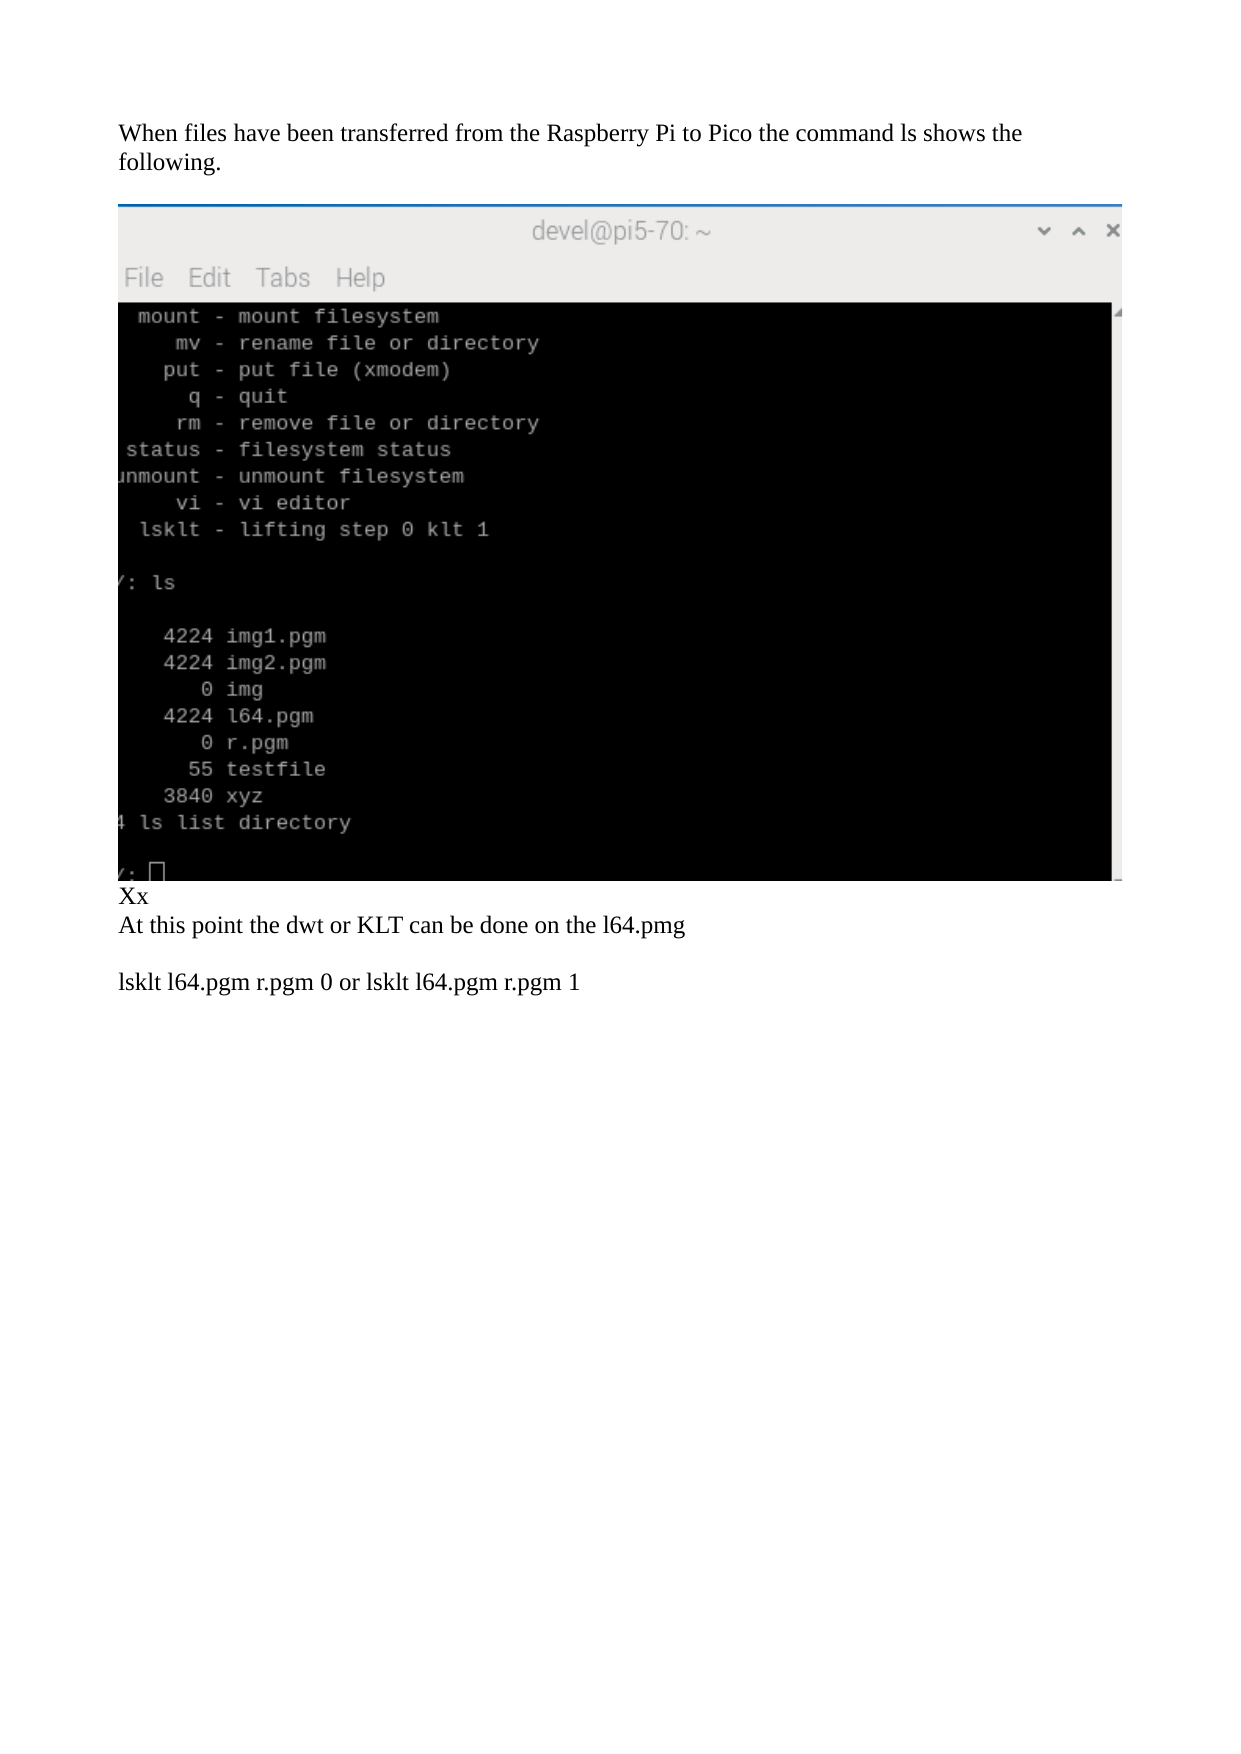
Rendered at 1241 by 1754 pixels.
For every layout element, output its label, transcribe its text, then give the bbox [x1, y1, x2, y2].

text When files have been transferred from the Raspberry Pi to Pico the command ls shows the following. [118, 118, 1122, 176]
text At this point the dwt or KLT can be done on the l64.pmg [118, 910, 1122, 938]
text lsklt l64.pgm r.pgm 0 or lsklt l64.pgm r.pgm 1 [118, 967, 1122, 996]
text Xx [118, 881, 1122, 910]
picture [118, 204, 1123, 881]
